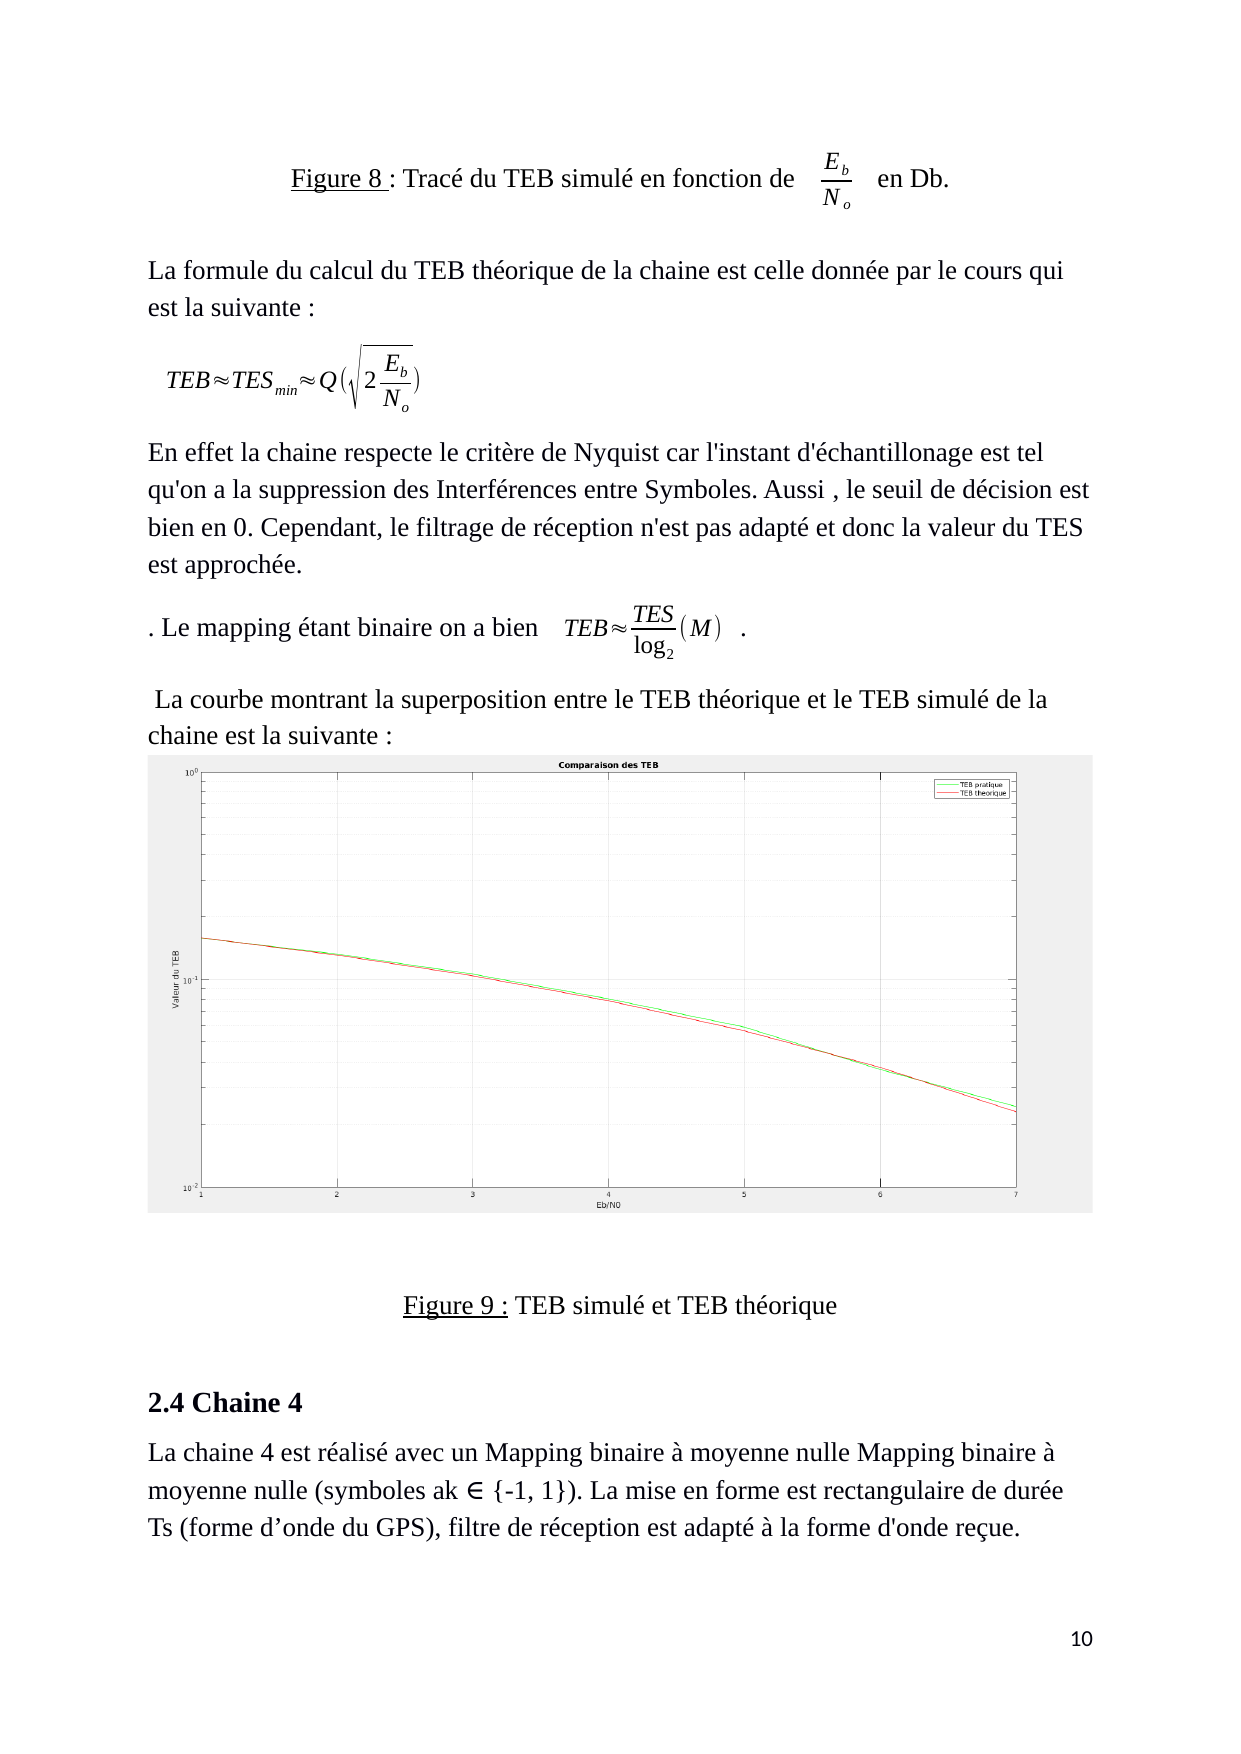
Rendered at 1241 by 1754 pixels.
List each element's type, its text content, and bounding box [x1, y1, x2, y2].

text La courbe montrant la superposition entre le TEB théorique et le TEB simulé de la chaine est la suivante : [148, 683, 1093, 750]
text La formule du calcul du TEB théorique de la chaine est celle donnée par le cours qui est la suivante : [148, 254, 1093, 323]
picture [147, 755, 1093, 1213]
text La chaine 4 est réalisé avec un Mapping binaire à moyenne nulle Mapping binaire à moyenne nulle (symboles ak ∈ {-1, 1}). La mise en forme est rectangulaire de durée Ts (forme d’onde du GPS), filtre de réception est adapté à la forme d'onde reçue. [148, 1436, 1093, 1542]
text . Le mapping étant binaire on a bien . [148, 600, 1093, 663]
text Figure 9 : TEB simulé et TEB théorique [148, 1289, 1093, 1320]
subtitle 2.4 Chaine 4 [148, 1385, 1093, 1419]
text Figure 8 : Tracé du TEB simulé en fonction de en Db. [148, 148, 1093, 214]
text En effet la chaine respecte le critère de Nyquist car l'instant d'échantillonage est tel qu'on a la suppression des Interférences entre Symboles. Aussi , le seuil de décision est bien en 0. Cependant, le filtrage de réception n'est pas adapté et donc la valeur du TES est approchée. [148, 436, 1093, 579]
